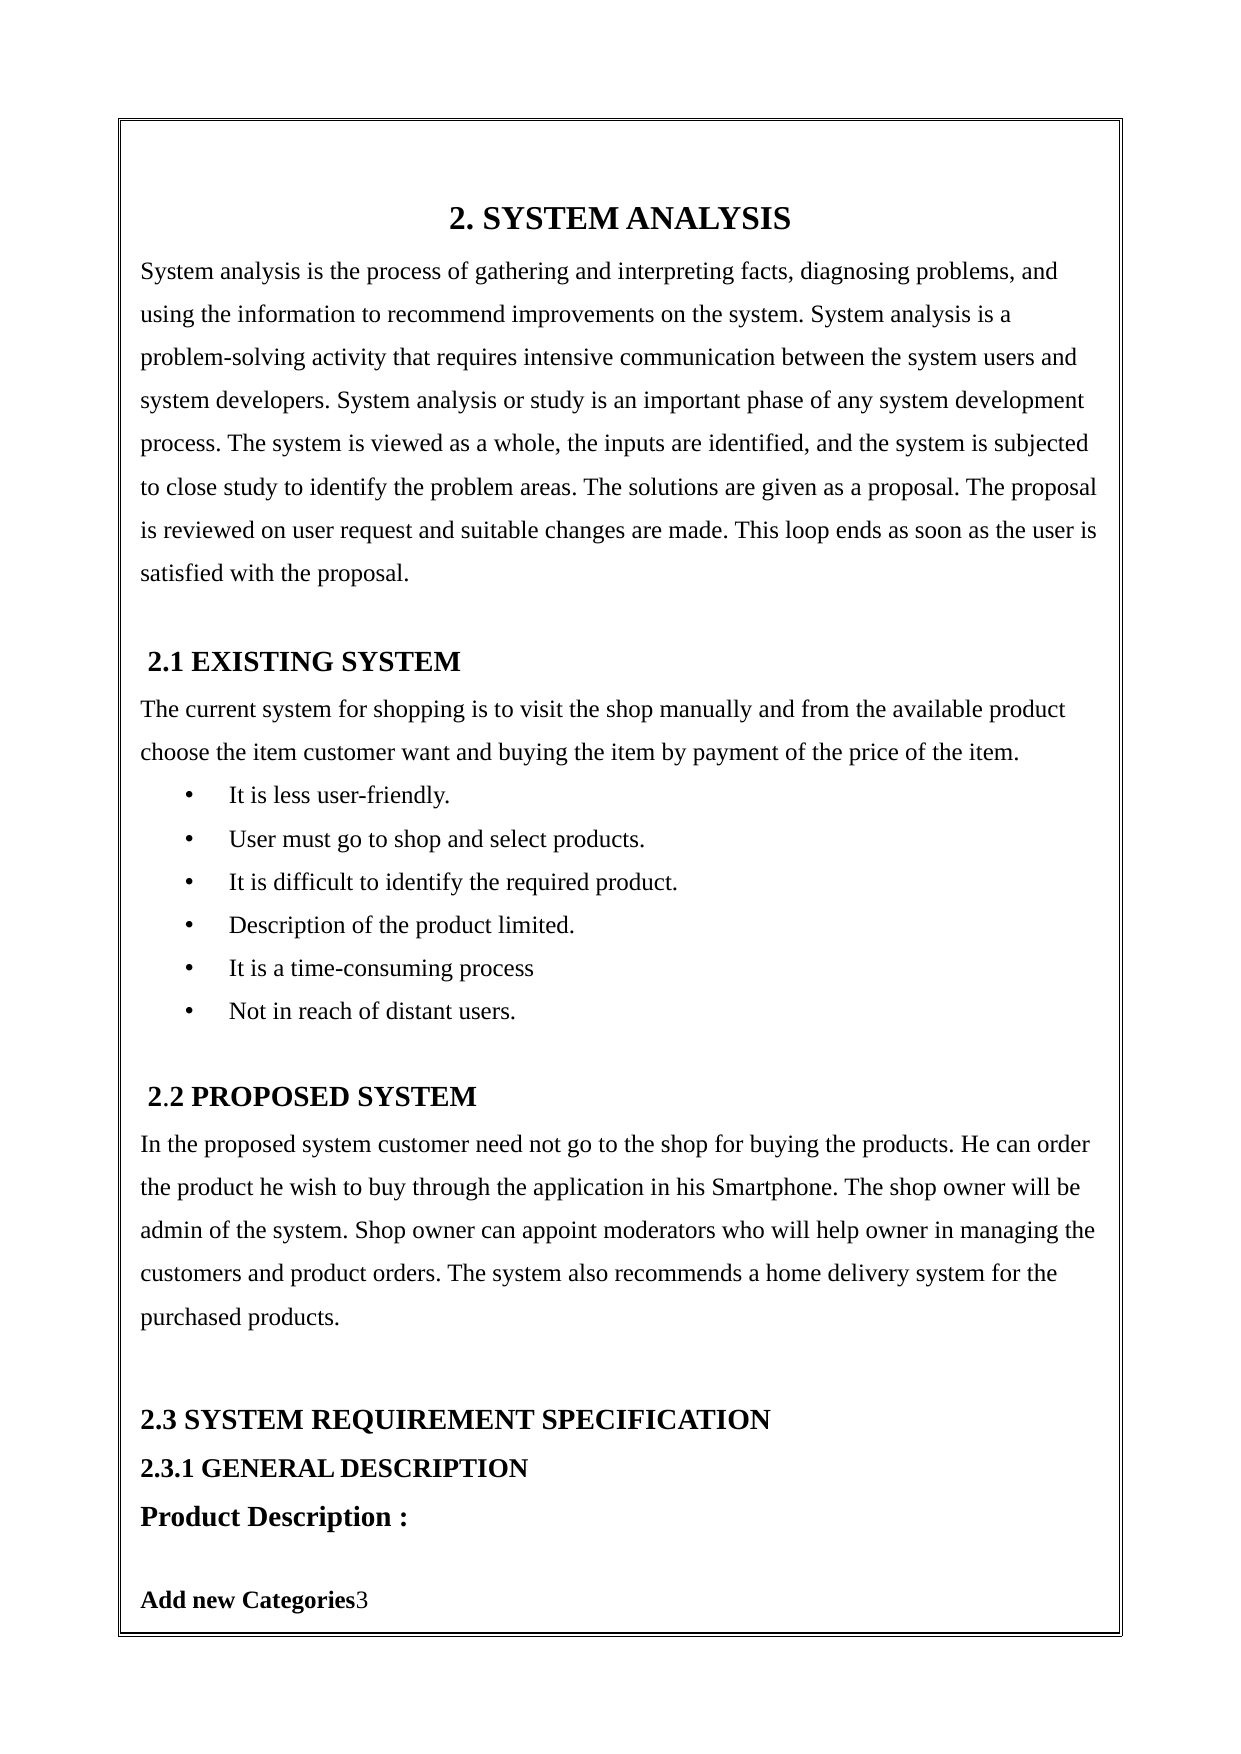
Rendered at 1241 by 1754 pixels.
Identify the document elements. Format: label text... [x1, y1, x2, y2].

text 2.1 EXISTING SYSTEM [140, 644, 1100, 678]
list It is less user-friendly. [185, 781, 1100, 809]
list User must go to shop and select products. [185, 824, 1100, 852]
text 2.3 SYSTEM REQUIREMENT SPECIFICATION [140, 1402, 1100, 1436]
text The current system for shopping is to visit the shop manually and from the available product choose the item customer want and buying the item by payment of the price of the item. [140, 694, 1100, 766]
text 2. SYSTEM ANALYSIS [140, 198, 1100, 237]
text In the proposed system customer need not go to the shop for buying the products. He can order the product he wish to buy through the application in his Smartphone. The shop owner will be admin of the system. Shop owner can appoint moderators who will help owner in managing the customers and product orders. The system also recommends a home delivery system for the purchased products. [140, 1129, 1100, 1330]
list Not in reach of distant users. [185, 996, 1100, 1025]
text System analysis is the process of gathering and interpreting facts, diagnosing problems, and using the information to recommend improvements on the system. System analysis is a problem-solving activity that requires intensive communication between the system users and system developers. System analysis or study is an important phase of any system development process. The system is viewed as a whole, the inputs are identified, and the system is subjected to close study to identify the problem areas. The solutions are given as a proposal. The proposal is reviewed on user request and suitable changes are made. This loop ends as soon as the user is satisfied with the proposal. [140, 256, 1100, 587]
list It is difficult to identify the required product. [185, 867, 1100, 896]
text Product Description : [140, 1499, 1100, 1533]
list It is a time-consuming process [185, 953, 1100, 982]
list Description of the product limited. [185, 910, 1100, 939]
text 2.3.1 GENERAL DESCRIPTION [140, 1453, 1100, 1484]
text 2.2 PROPOSED SYSTEM [140, 1079, 1100, 1112]
